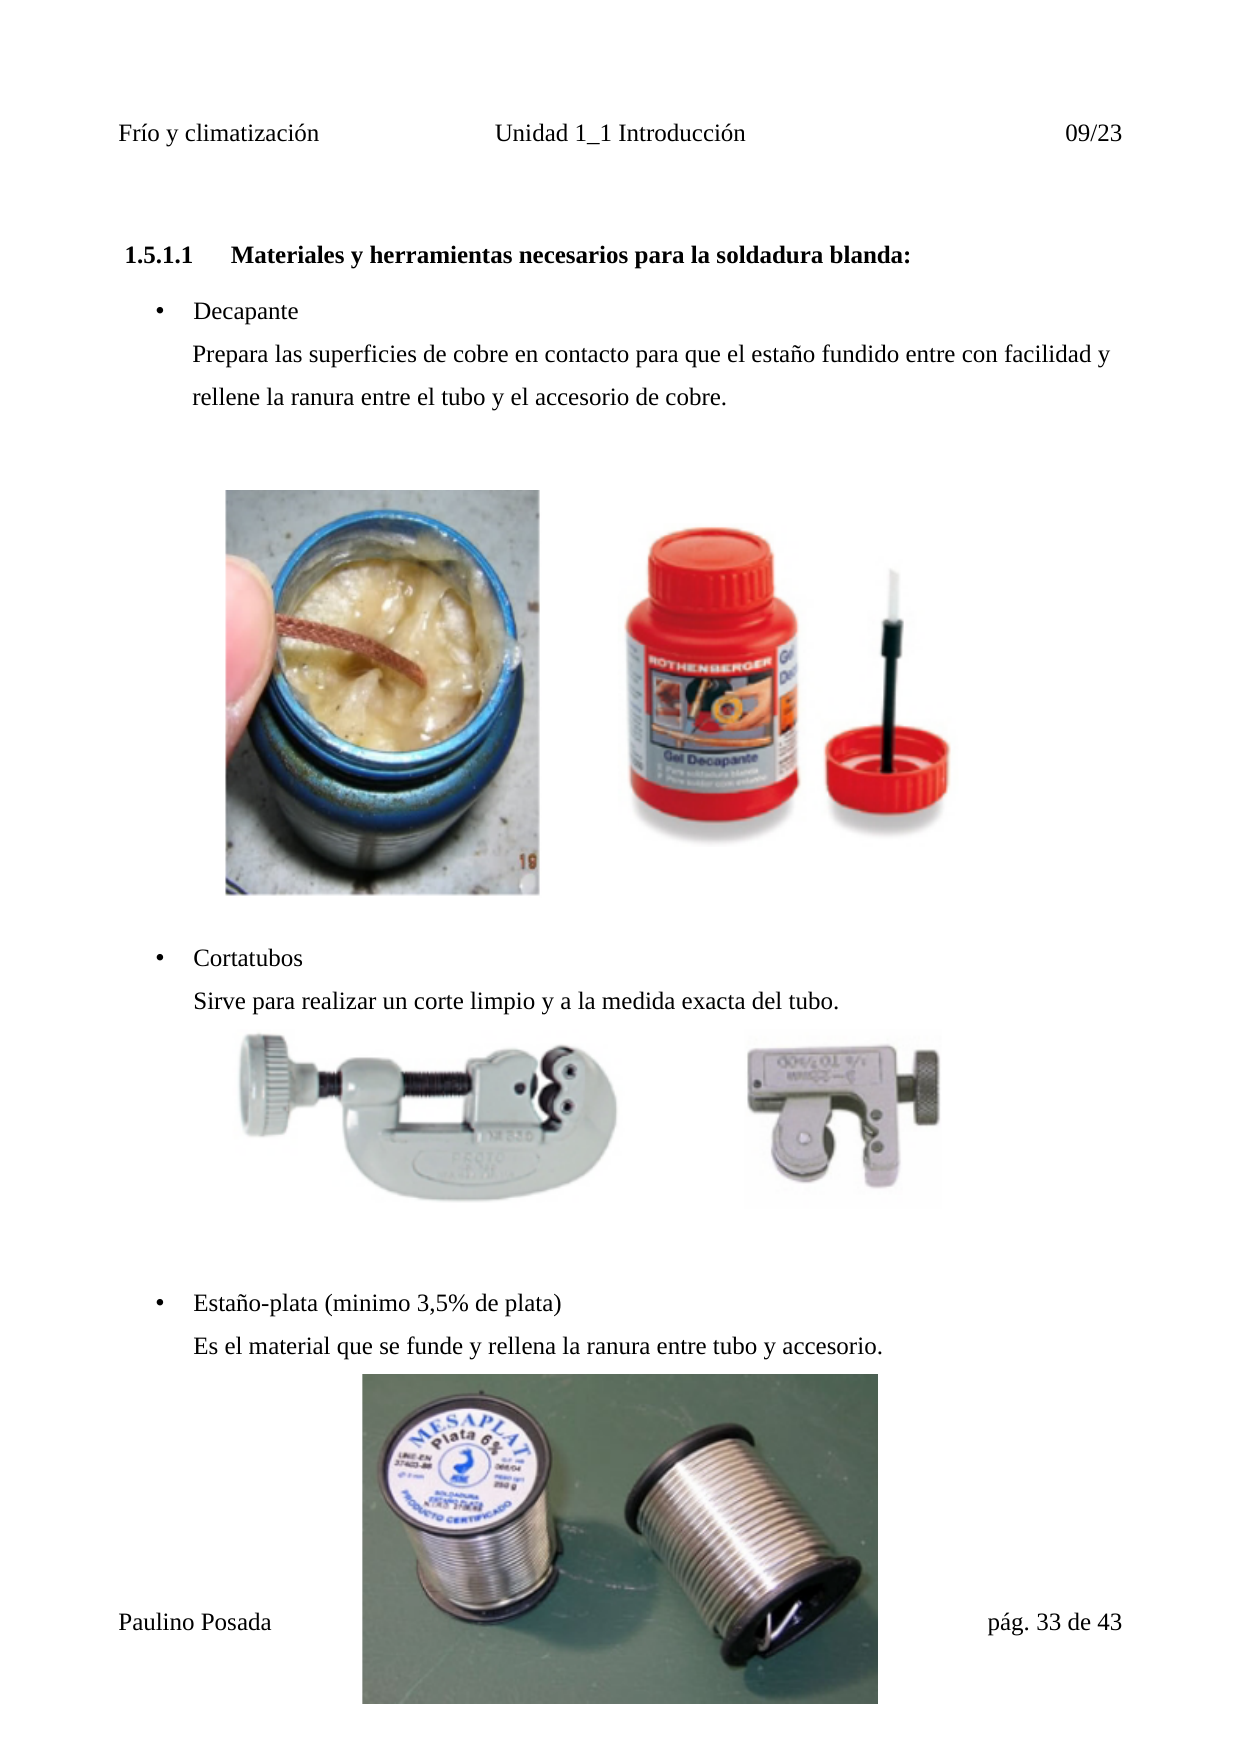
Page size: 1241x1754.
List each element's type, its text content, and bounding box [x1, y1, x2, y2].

subtitle Materiales y herramientas necesarios para la soldadura blanda: [118, 240, 1122, 269]
picture [362, 1374, 878, 1704]
list Estaño-plata (minimo 3,5% de plata) Es el material que se funde y rellena la ranura entre tubo y accesorio. [156, 1288, 1122, 1360]
picture [224, 1029, 948, 1209]
list Decapante [156, 296, 1122, 325]
list Cortatubos Sirve para realizar un corte limpio y a la medida exacta del tubo. [156, 943, 1122, 1015]
picture [225, 490, 543, 899]
picture [617, 523, 962, 847]
text Prepara las superficies de cobre en contacto para que el estaño fundido entre con facilidad y rellene la ranura entre el tubo y el accesorio de cobre. [118, 339, 1122, 411]
